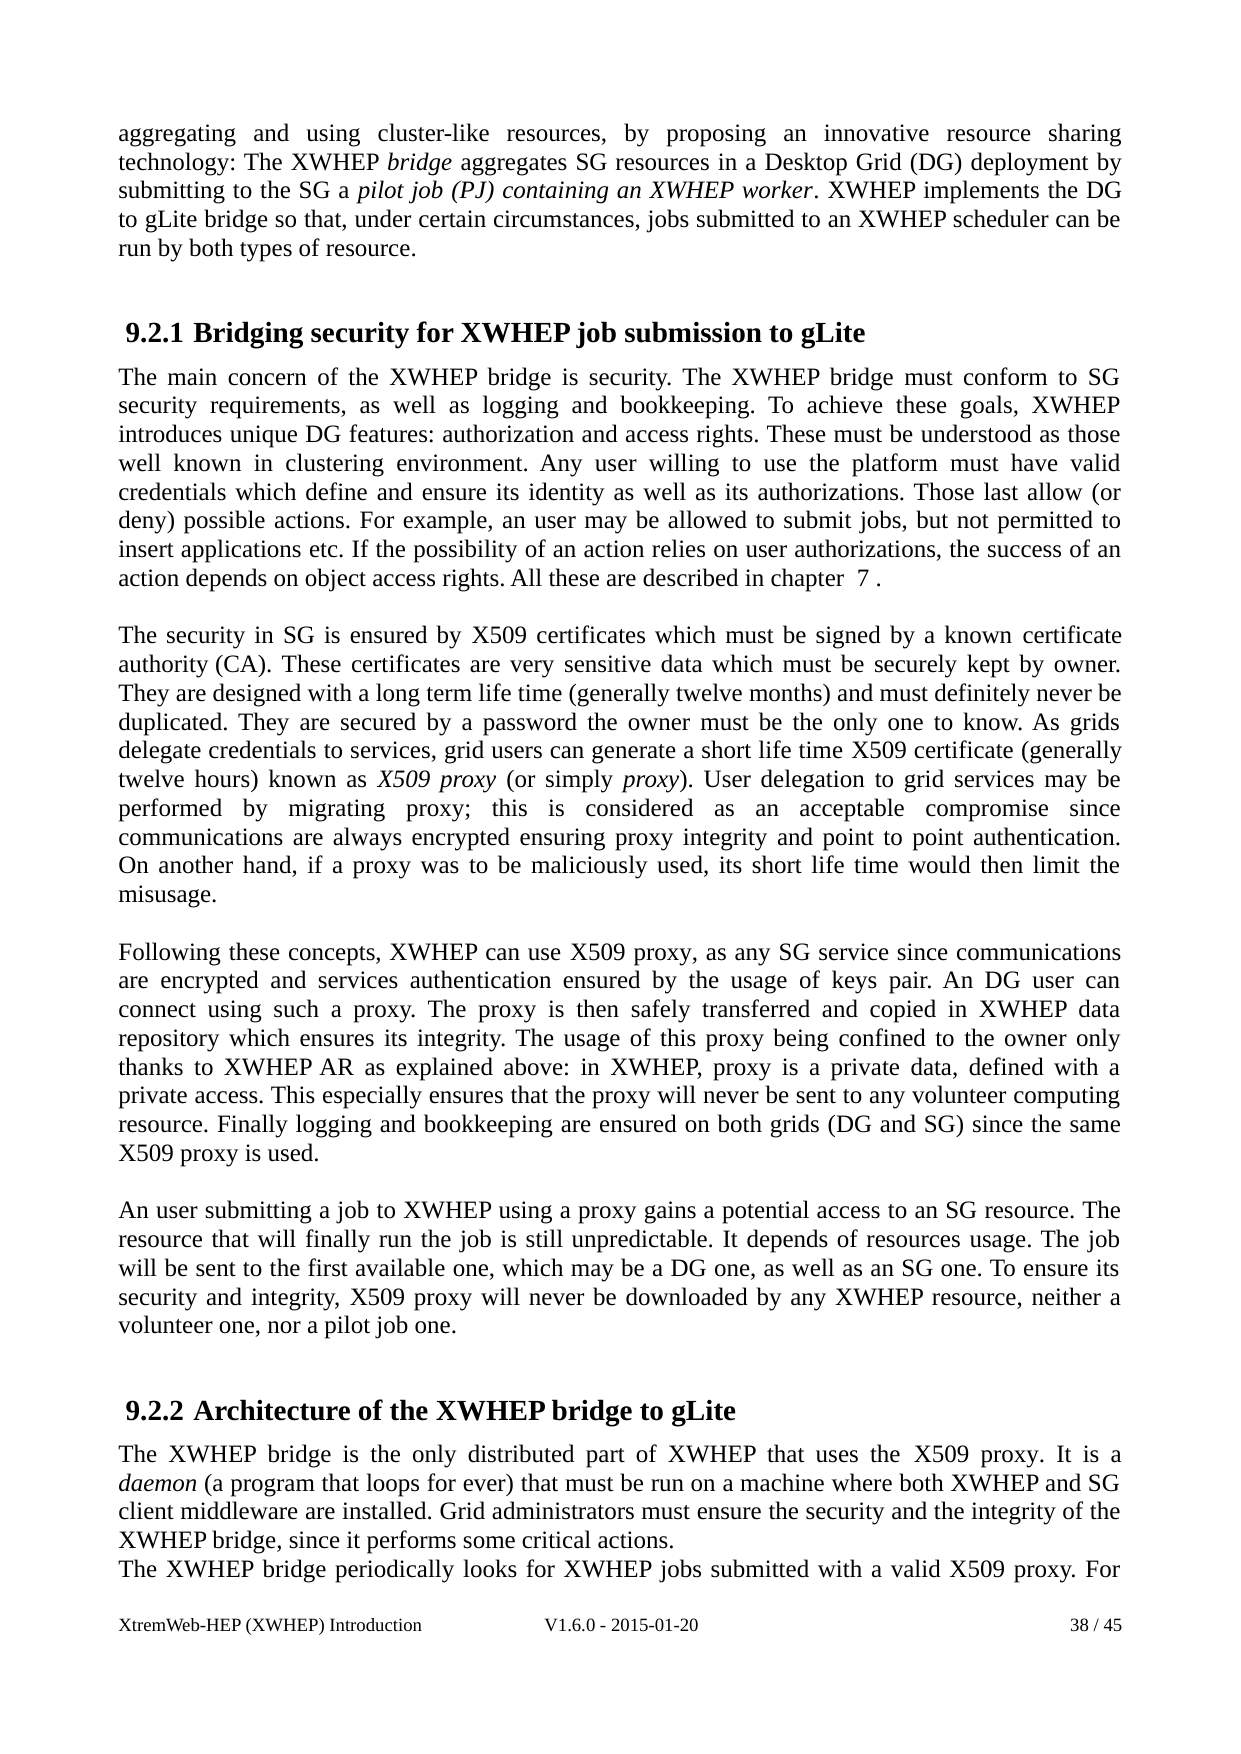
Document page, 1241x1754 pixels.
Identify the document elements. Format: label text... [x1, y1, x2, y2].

text An user submitting a job to XWHEP using a proxy gains a potential access to an SG resource. The resource that will finally run the job is still unpredictable. It depends of resources usage. The job will be sent to the first available one, which may be a DG one, as well as an SG one. To ensure its security and integrity, X509 proxy will never be downloaded by any XWHEP resource, neither a volunteer one, nor a pilot job one. [118, 1195, 1122, 1339]
text aggregating and using cluster-like resources, by proposing an innovative resource sharing technology: The XWHEP bridge aggregates SG resources in a Desktop Grid (DG) deployment by submitting to the SG a pilot job (PJ) containing an XWHEP worker. XWHEP implements the DG to gLite bridge so that, under certain circumstances, jobs submitted to an XWHEP scheduler can be run by both types of resource. [118, 118, 1122, 262]
subtitle Architecture of the XWHEP bridge to gLite [118, 1393, 1122, 1426]
text The main concern of the XWHEP bridge is security. The XWHEP bridge must conform to SG security requirements, as well as logging and bookkeeping. To achieve these goals, XWHEP introduces unique DG features: authorization and access rights. These must be understood as those well known in clustering environment. Any user willing to use the platform must have valid credentials which define and ensure its identity as well as its authorizations. Those last allow (or deny) possible actions. For example, an user may be allowed to submit jobs, but not permitted to insert applications etc. If the possibility of an action relies on user authorizations, the success of an action depends on object access rights. All these are described in chapter 7. [118, 362, 1122, 592]
subtitle Bridging security for XWHEP job submission to gLite [118, 316, 1122, 349]
text The XWHEP bridge is the only distributed part of XWHEP that uses the X509 proxy. It is a daemon (a program that loops for ever) that must be run on a machine where both XWHEP and SG client middleware are installed. Grid administrators must ensure the security and the integrity of the XWHEP bridge, since it performs some critical actions. [118, 1439, 1122, 1554]
text The security in SG is ensured by X509 certificates which must be signed by a known certificate authority (CA). These certificates are very sensitive data which must be securely kept by owner. They are designed with a long term life time (generally twelve months) and must definitely never be duplicated. They are secured by a password the owner must be the only one to know. As grids delegate credentials to services, grid users can generate a short life time X509 certificate (generally twelve hours) known as X509 proxy (or simply proxy). User delegation to grid services may be performed by migrating proxy; this is considered as an acceptable compromise since communications are always encrypted ensuring proxy integrity and point to point authentication. On another hand, if a proxy was to be maliciously used, its short life time would then limit the misusage. [118, 620, 1122, 908]
text The XWHEP bridge periodically looks for XWHEP jobs submitted with a valid X509 proxy. For [118, 1554, 1122, 1583]
text Following these concepts, XWHEP can use X509 proxy, as any SG service since communications are encrypted and services authentication ensured by the usage of keys pair. An DG user can connect using such a proxy. The proxy is then safely transferred and copied in XWHEP data repository which ensures its integrity. The usage of this proxy being confined to the owner only thanks to XWHEP AR as explained above: in XWHEP, proxy is a private data, defined with a private access. This especially ensures that the proxy will never be sent to any volunteer computing resource. Finally logging and bookkeeping are ensured on both grids (DG and SG) since the same X509 proxy is used. [118, 937, 1122, 1167]
